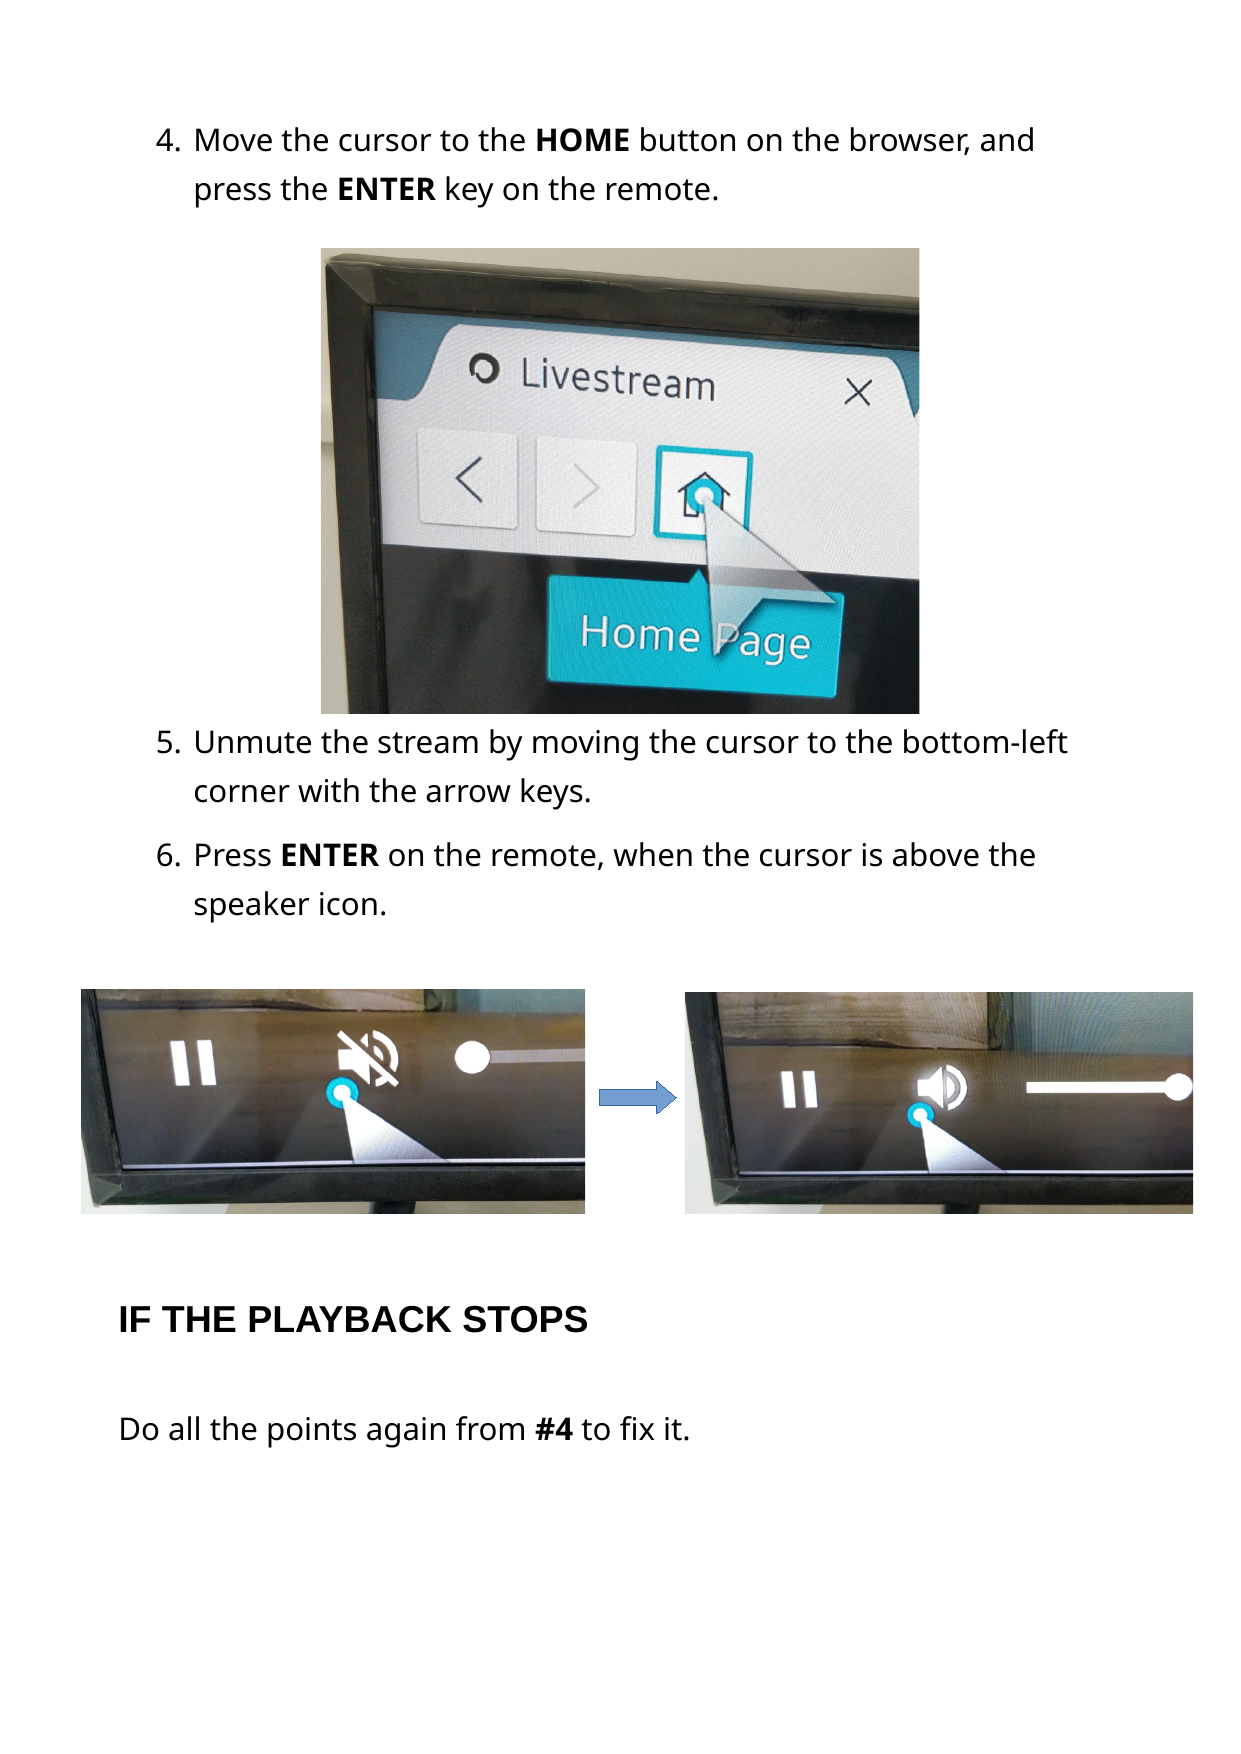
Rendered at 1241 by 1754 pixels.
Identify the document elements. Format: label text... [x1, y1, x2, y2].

text Do all the points again from #4 to fix it. [118, 1407, 1122, 1449]
picture [320, 248, 920, 714]
list Unmute the stream by moving the cursor to the bottom-left corner with the arrow keys. [156, 231, 1122, 812]
list Move the cursor to the HOME button on the browser, and press the ENTER key on the remote. [156, 118, 1122, 210]
picture [81, 989, 586, 1214]
subtitle IF THE PLAYBACK STOPS [118, 1297, 1122, 1340]
picture [684, 992, 1194, 1214]
list Press ENTER on the remote, when the cursor is above the speaker icon. [156, 833, 1122, 973]
